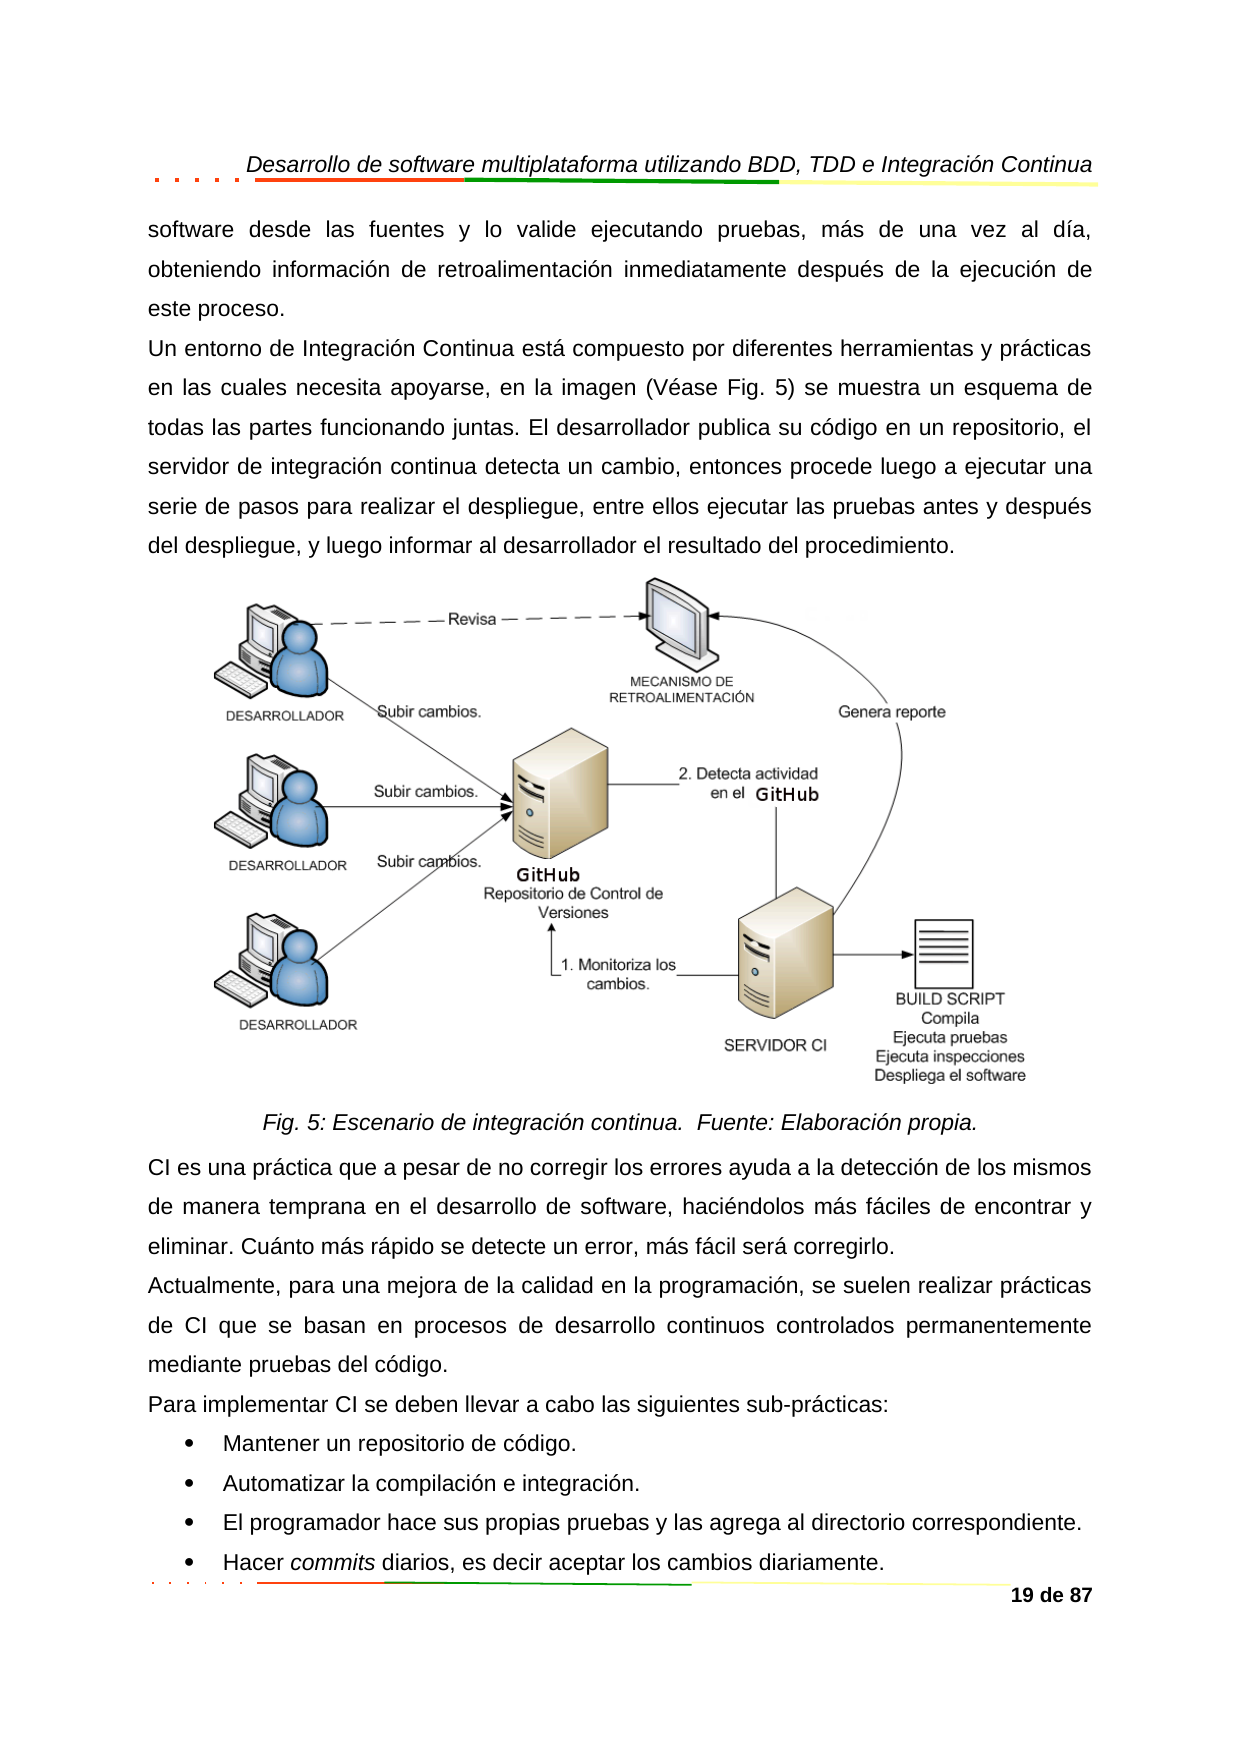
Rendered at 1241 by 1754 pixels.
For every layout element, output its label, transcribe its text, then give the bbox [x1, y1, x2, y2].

text Actualmente, para una mejora de la calidad en la programación, se suelen realizar prácticas de CI que se basan en procesos de desarrollo continuos controlados permanentemente mediante pruebas del código. [148, 1272, 1093, 1378]
list Mantener un repositorio de código. [185, 1430, 1093, 1457]
text Para implementar CI se deben llevar a cabo las siguientes sub-prácticas: [148, 1391, 1093, 1417]
text software desde las fuentes y lo valide ejecutando pruebas, más de una vez al día, obteniendo información de retroalimentación inmediatamente después de la ejecución de este proceso. [148, 216, 1093, 322]
picture [213, 577, 1027, 1086]
list Automatizar la compilación e integración. [185, 1470, 1093, 1496]
text Un entorno de Integración Continua está compuesto por diferentes herramientas y prácticas en las cuales necesita apoyarse, en la imagen (Véase Fig. 5) se muestra un esquema de todas las partes funcionando juntas. El desarrollador publica su código en un repositorio, el servidor de integración continua detecta un cambio, entonces procede luego a ejecutar una serie de pasos para realizar el despliegue, entre ellos ejecutar las pruebas antes y después del despliegue, y luego informar al desarrollador el resultado del procedimiento. [148, 335, 1093, 558]
text CI es una práctica que a pesar de no corregir los errores ayuda a la detección de los mismos de manera temprana en el desarrollo de software, haciéndolos más fáciles de encontrar y eliminar. Cuánto más rápido se detecte un error, más fácil será corregirlo. [148, 1154, 1093, 1259]
table_cell Fig. 5: Escenario de integración continua. Fuente: Elaboración propia. [148, 1091, 1093, 1154]
list Hacer commits diarios, es decir aceptar los cambios diariamente. [185, 1549, 1093, 1575]
list El programador hace sus propias pruebas y las agrega al directorio correspondiente. [185, 1509, 1093, 1536]
table_header [148, 572, 1093, 1091]
